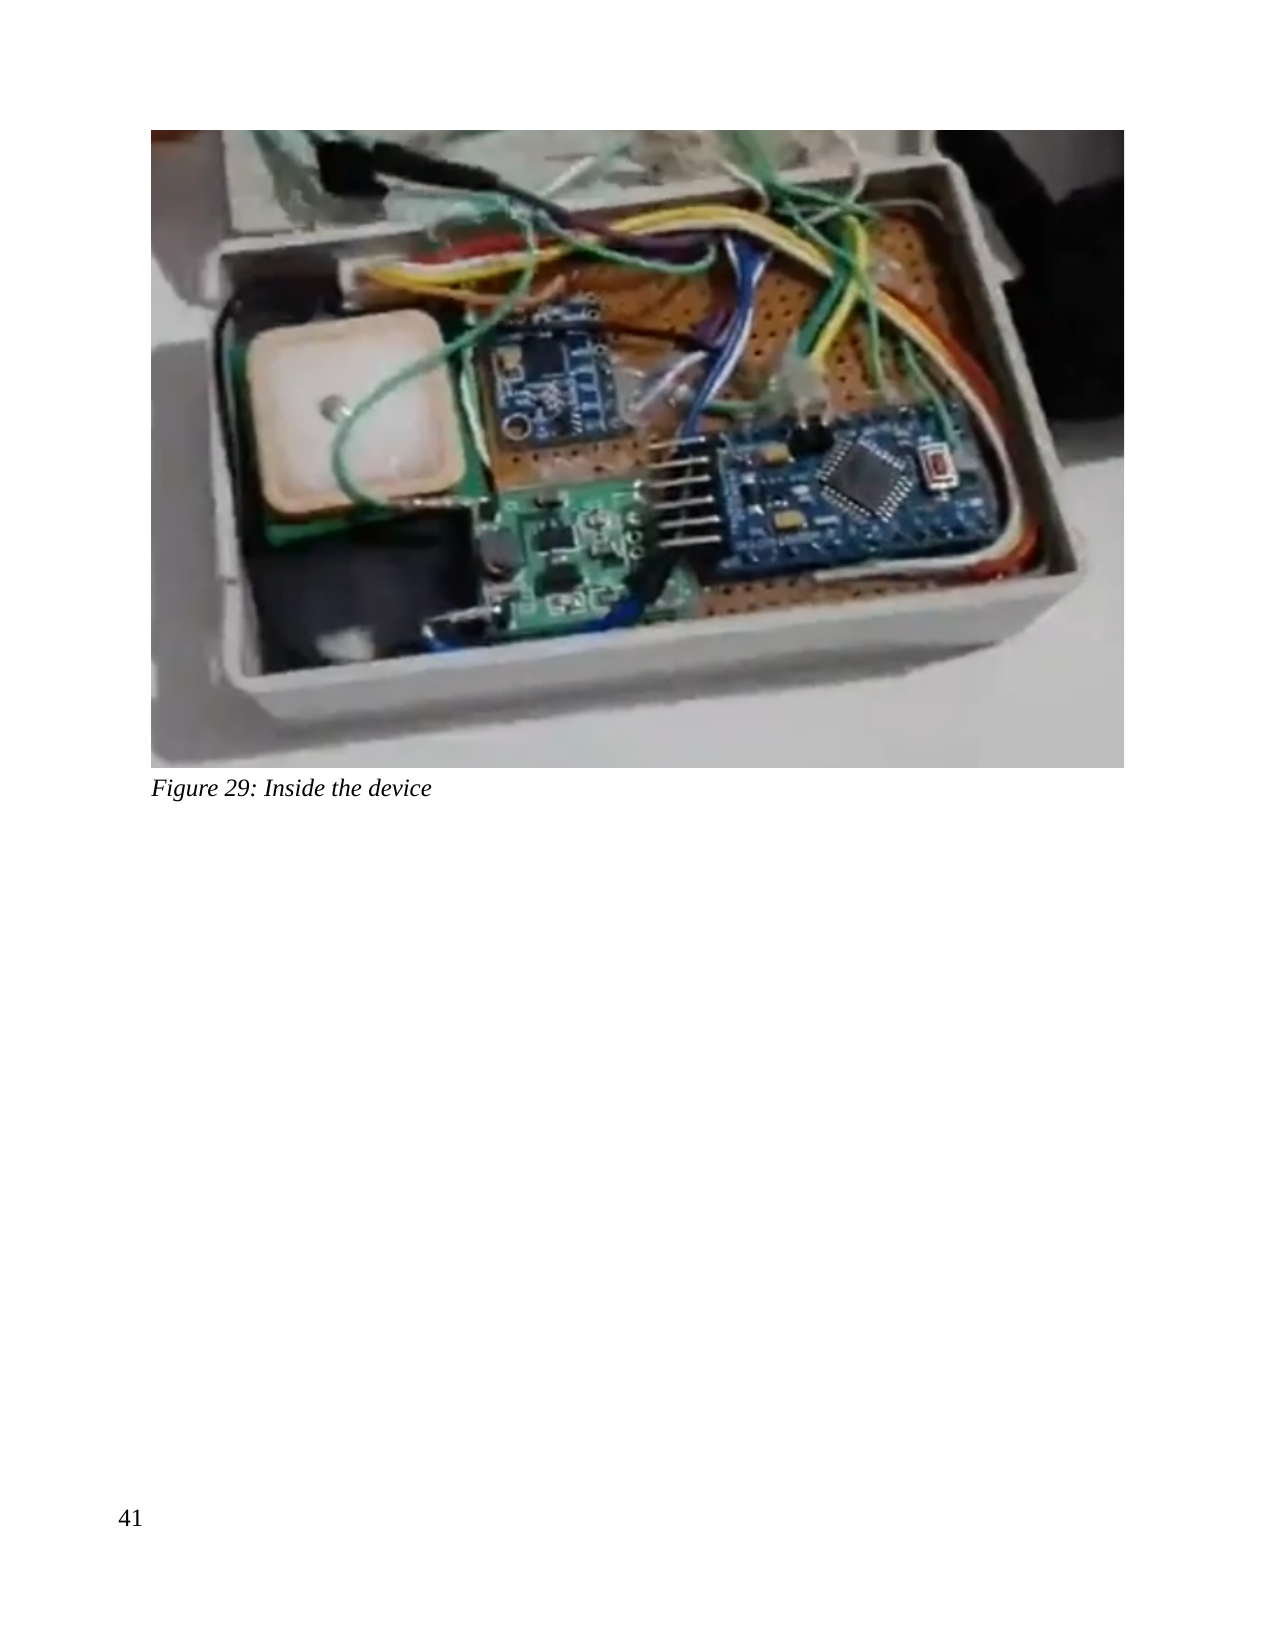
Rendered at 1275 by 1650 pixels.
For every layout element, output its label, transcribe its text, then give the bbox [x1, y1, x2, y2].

picture [151, 130, 1125, 768]
text Figure 29: Inside the device [151, 768, 1124, 802]
